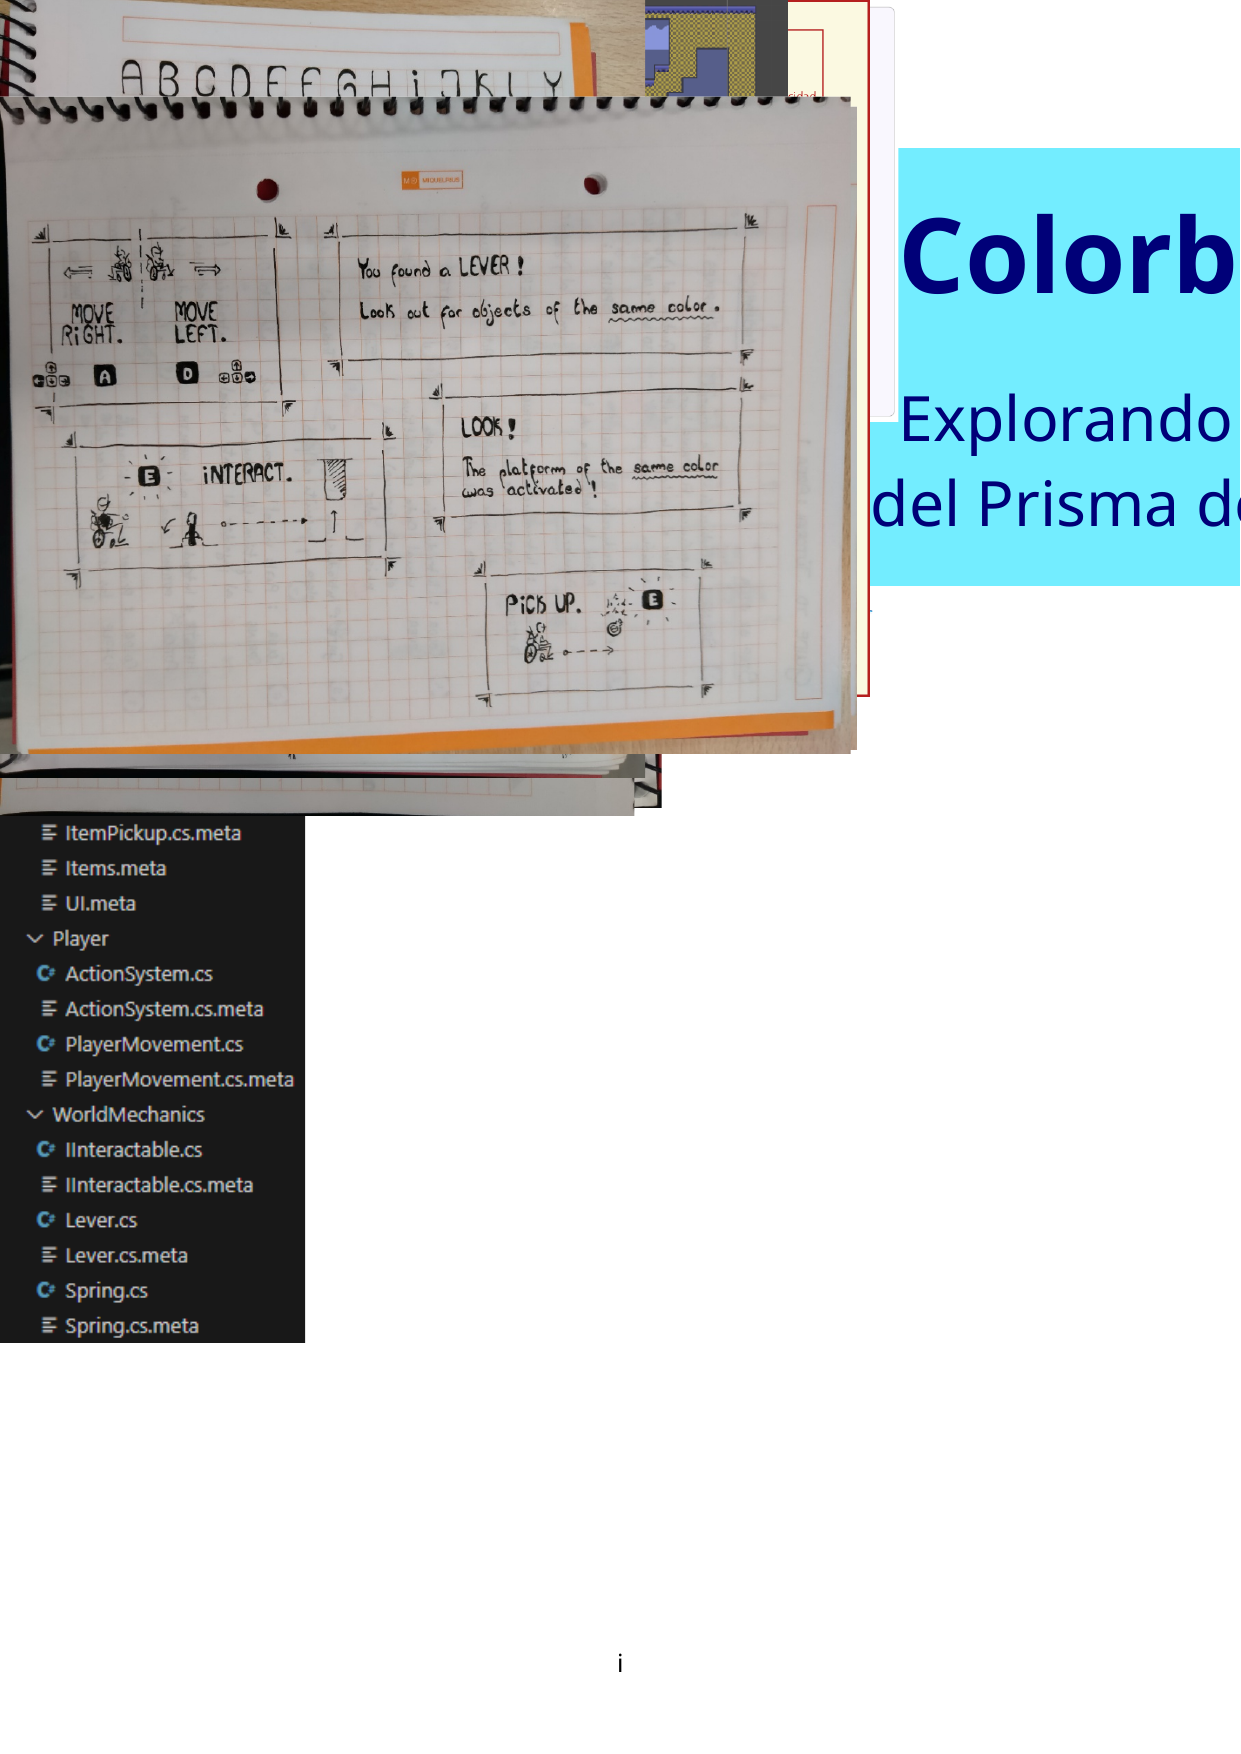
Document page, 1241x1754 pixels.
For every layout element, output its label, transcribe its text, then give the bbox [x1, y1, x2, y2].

table_cell [870, 586, 1240, 611]
picture [0, 0, 899, 1343]
table_cell [77, 611, 1240, 1417]
table_header Colorbound. Explorando los Videojuegos a través del Prisma de la Discapacidad [870, 148, 1240, 586]
